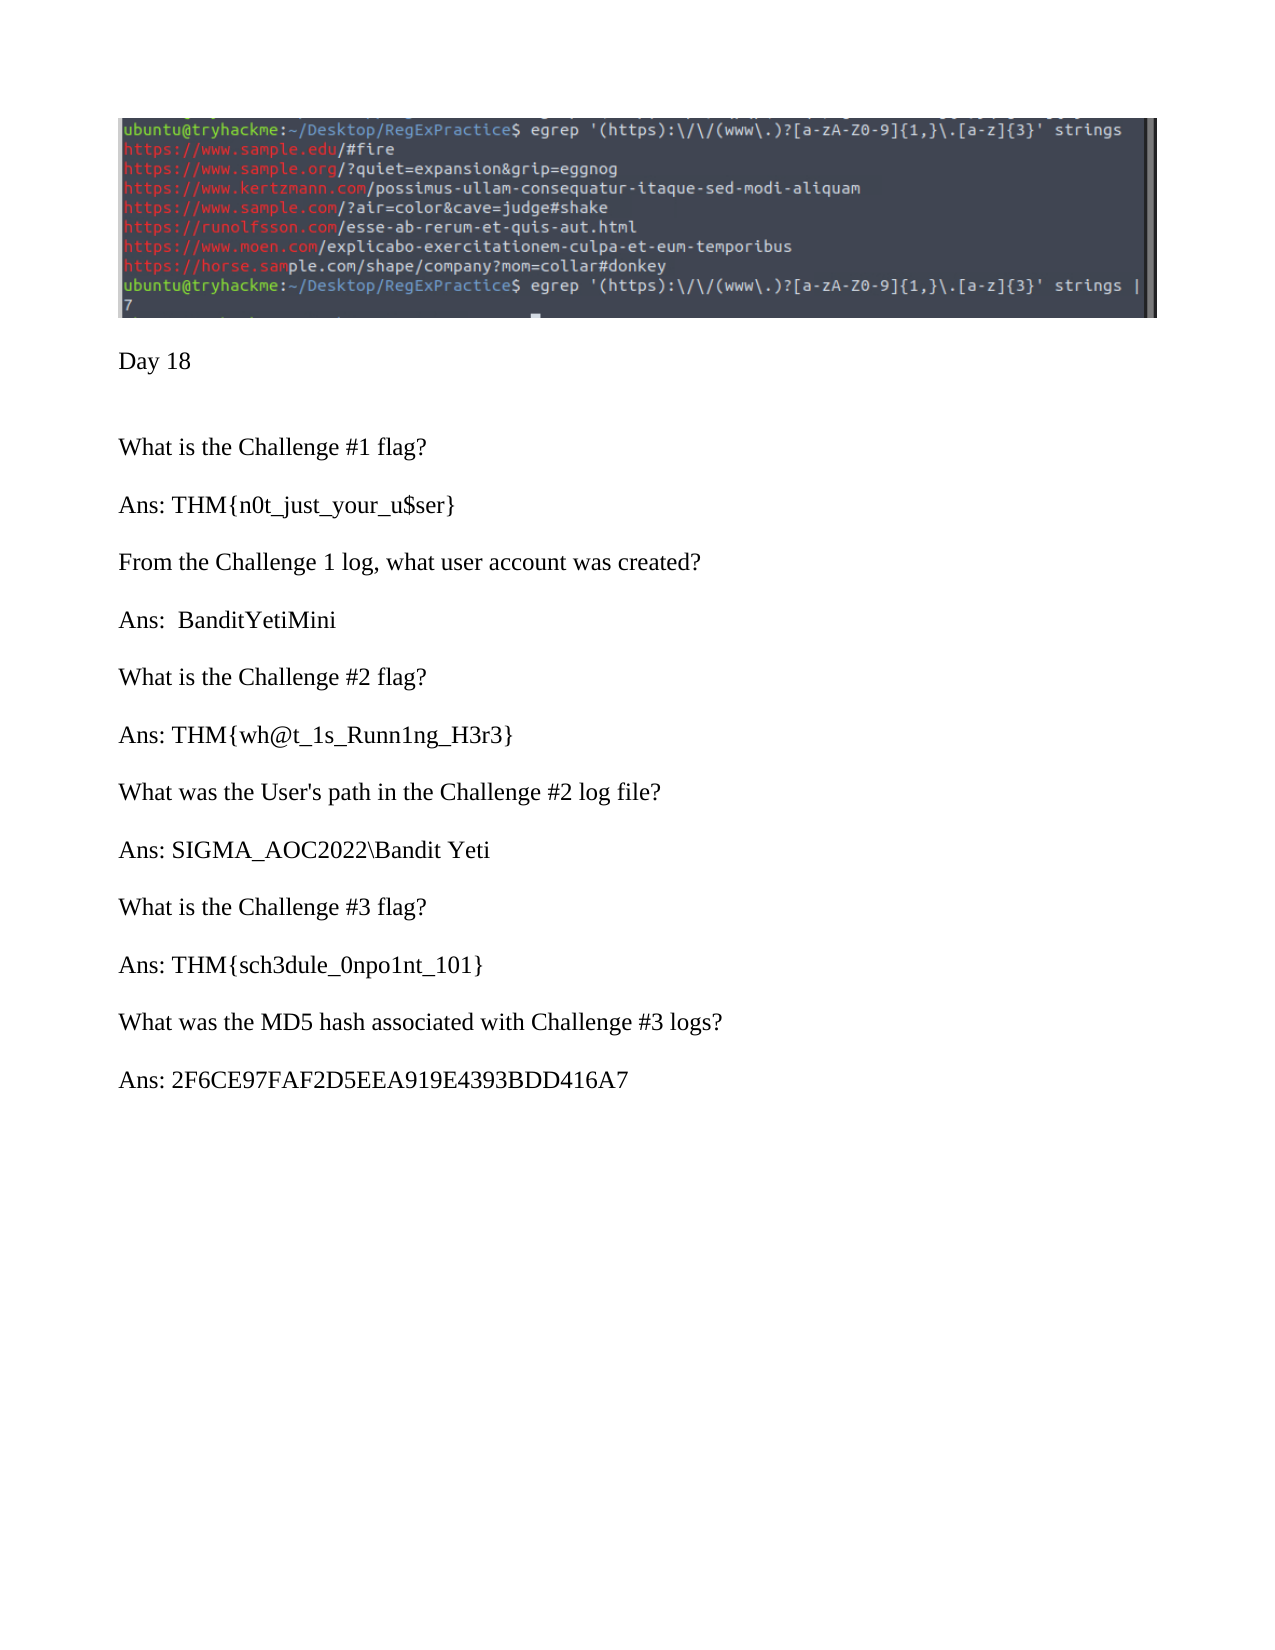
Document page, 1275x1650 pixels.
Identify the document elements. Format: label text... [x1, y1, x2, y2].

text From the Challenge 1 log, what user account was created? [118, 547, 1157, 576]
text What is the Challenge #3 flag? [118, 892, 1157, 921]
text Ans: SIGMA_AOC2022\Bandit Yeti [118, 835, 1157, 864]
text What is the Challenge #2 flag? [118, 662, 1157, 691]
text What was the User's path in the Challenge #2 log file? [118, 777, 1157, 806]
text Ans: THM{sch3dule_0npo1nt_101} [118, 950, 1157, 979]
text Ans: THM{n0t_just_your_u$ser} [118, 490, 1157, 519]
picture [118, 118, 1157, 318]
text Ans: THM{wh@t_1s_Runn1ng_H3r3} [118, 720, 1157, 749]
text Ans: BanditYetiMini [118, 605, 1157, 634]
text What was the MD5 hash associated with Challenge #3 logs? [118, 1007, 1157, 1036]
text Ans: 2F6CE97FAF2D5EEA919E4393BDD416A7 [118, 1065, 1157, 1094]
text What is the Challenge #1 flag? [118, 432, 1157, 461]
text Day 18 [118, 346, 1157, 375]
